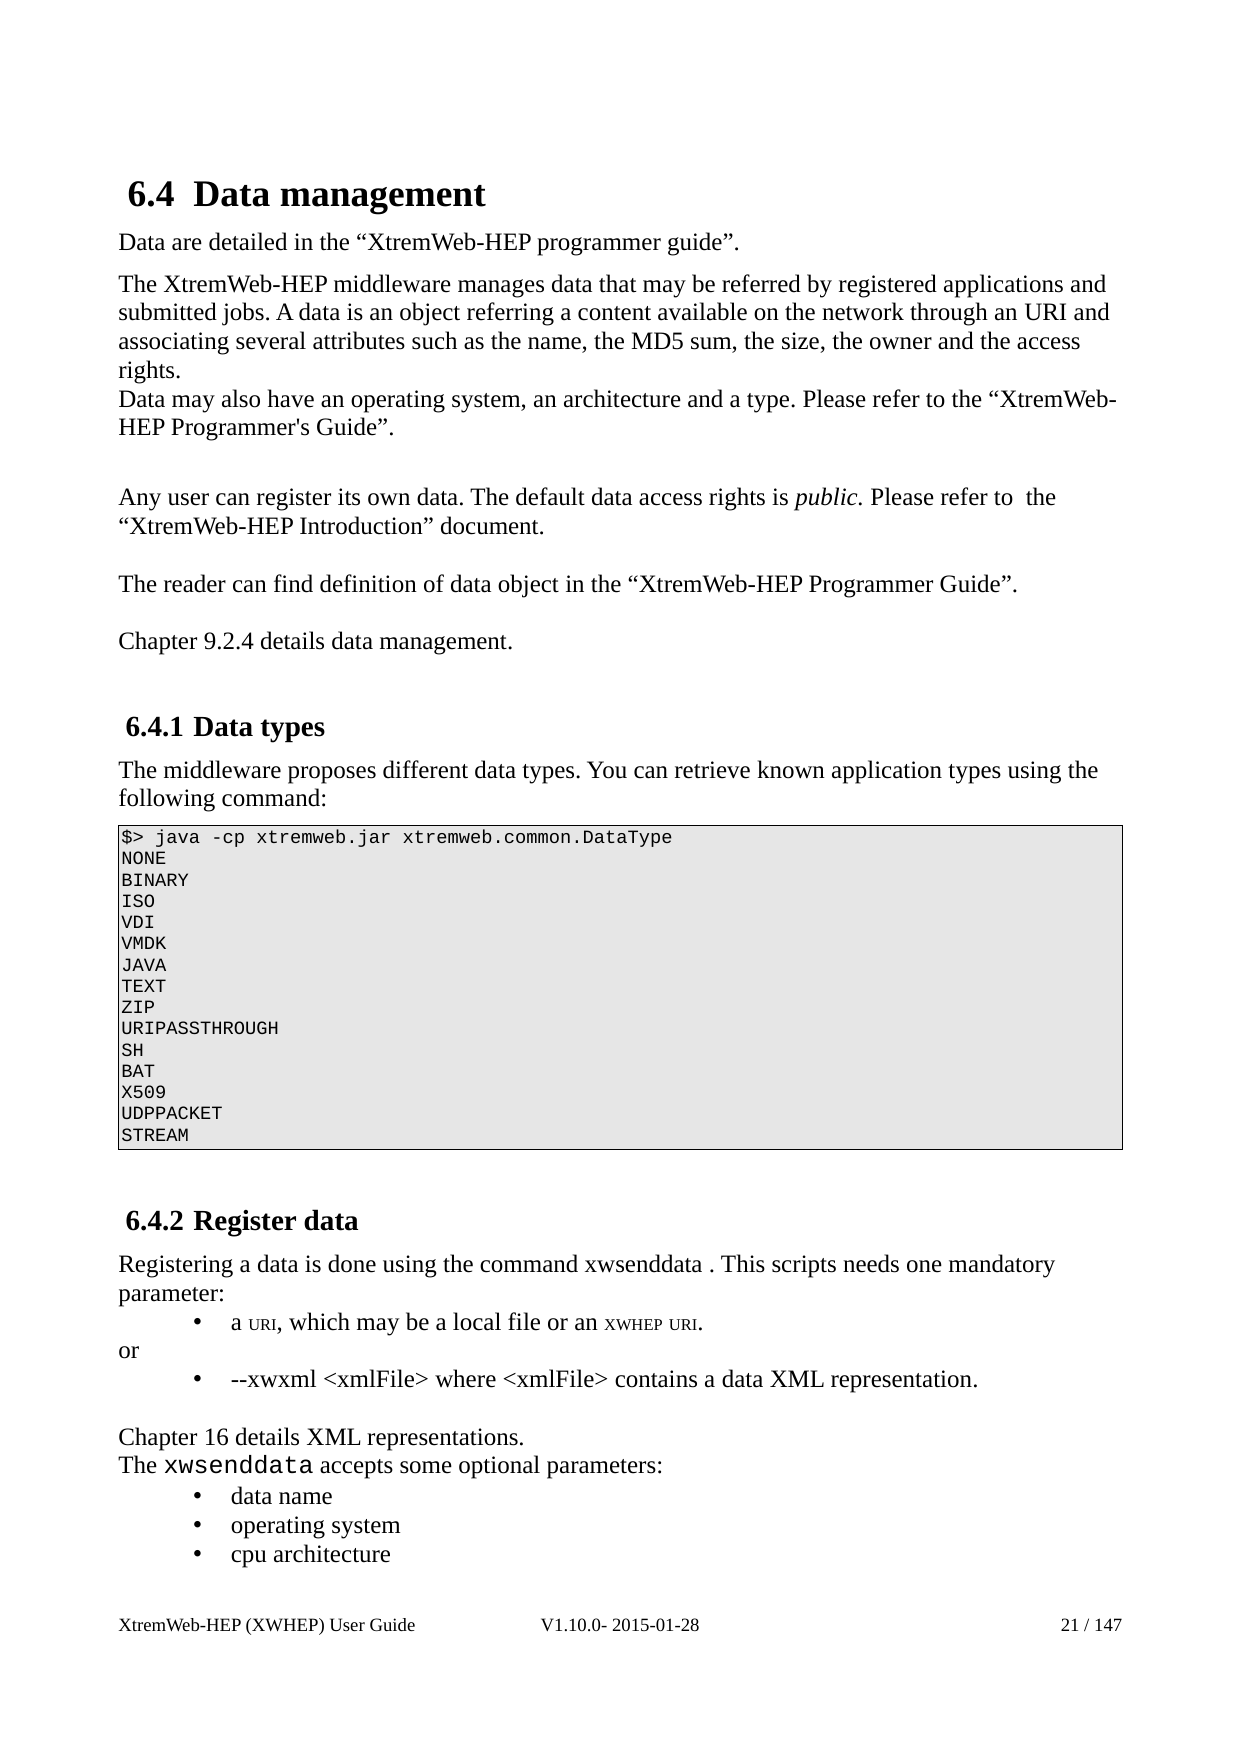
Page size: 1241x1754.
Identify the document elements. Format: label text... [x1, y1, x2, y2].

text VMDK [119, 931, 1122, 952]
text or [118, 1336, 1122, 1364]
text STREAM [119, 1122, 1122, 1149]
text ZIP [119, 995, 1122, 1016]
subtitle Register data [118, 1203, 1122, 1237]
list data name [193, 1481, 1122, 1510]
text The xwsenddata accepts some optional parameters: [118, 1451, 1122, 1481]
text The middleware proposes different data types. You can retrieve known application types using the following command: [118, 755, 1122, 812]
text X509 [119, 1080, 1122, 1101]
list operating system [193, 1510, 1122, 1539]
list cpu architecture [193, 1539, 1122, 1568]
list a uri, which may be a local file or an xwhep uri. [193, 1307, 1122, 1336]
text Chapter 9.2.4 details data management. [118, 626, 1122, 655]
text BINARY [119, 867, 1122, 888]
list --xwxml <xmlFile> where <xmlFile> contains a data XML representation. [193, 1364, 1122, 1393]
text $> java -cp xtremweb.jar xtremweb.common.DataType [119, 826, 1122, 846]
text TEXT [119, 973, 1122, 995]
text The reader can find definition of data object in the “XtremWeb-HEP Programmer Guide”. [118, 569, 1122, 597]
text Registering a data is done using the command xwsenddata . This scripts needs one mandatory parameter: [118, 1249, 1122, 1307]
text VDI [119, 910, 1122, 931]
text BAT [119, 1058, 1122, 1080]
text Any user can register its own data. The default data access rights is public. Please refer to the “XtremWeb-HEP Introduction” document. [118, 482, 1122, 540]
text URIPASSTHROUGH [119, 1016, 1122, 1037]
text SH [119, 1037, 1122, 1058]
text Chapter 16 details XML representations. [118, 1422, 1122, 1451]
subtitle Data types [118, 709, 1122, 742]
text JAVA [119, 952, 1122, 973]
text ISO [119, 888, 1122, 910]
text Data may also have an operating system, an architecture and a type. Please refer to the “XtremWeb- HEP Programmer's Guide”. [118, 384, 1122, 441]
subtitle Data management [118, 172, 1122, 215]
text UDPPACKET [119, 1101, 1122, 1122]
text The XtremWeb-HEP middleware manages data that may be referred by registered applications and submitted jobs. A data is an object referring a content available on the network through an URI and associating several attributes such as the name, the MD5 sum, the size, the owner and the access rights. [118, 269, 1122, 384]
text NONE [119, 846, 1122, 867]
text Data are detailed in the “XtremWeb-HEP programmer guide”. [118, 227, 1122, 256]
